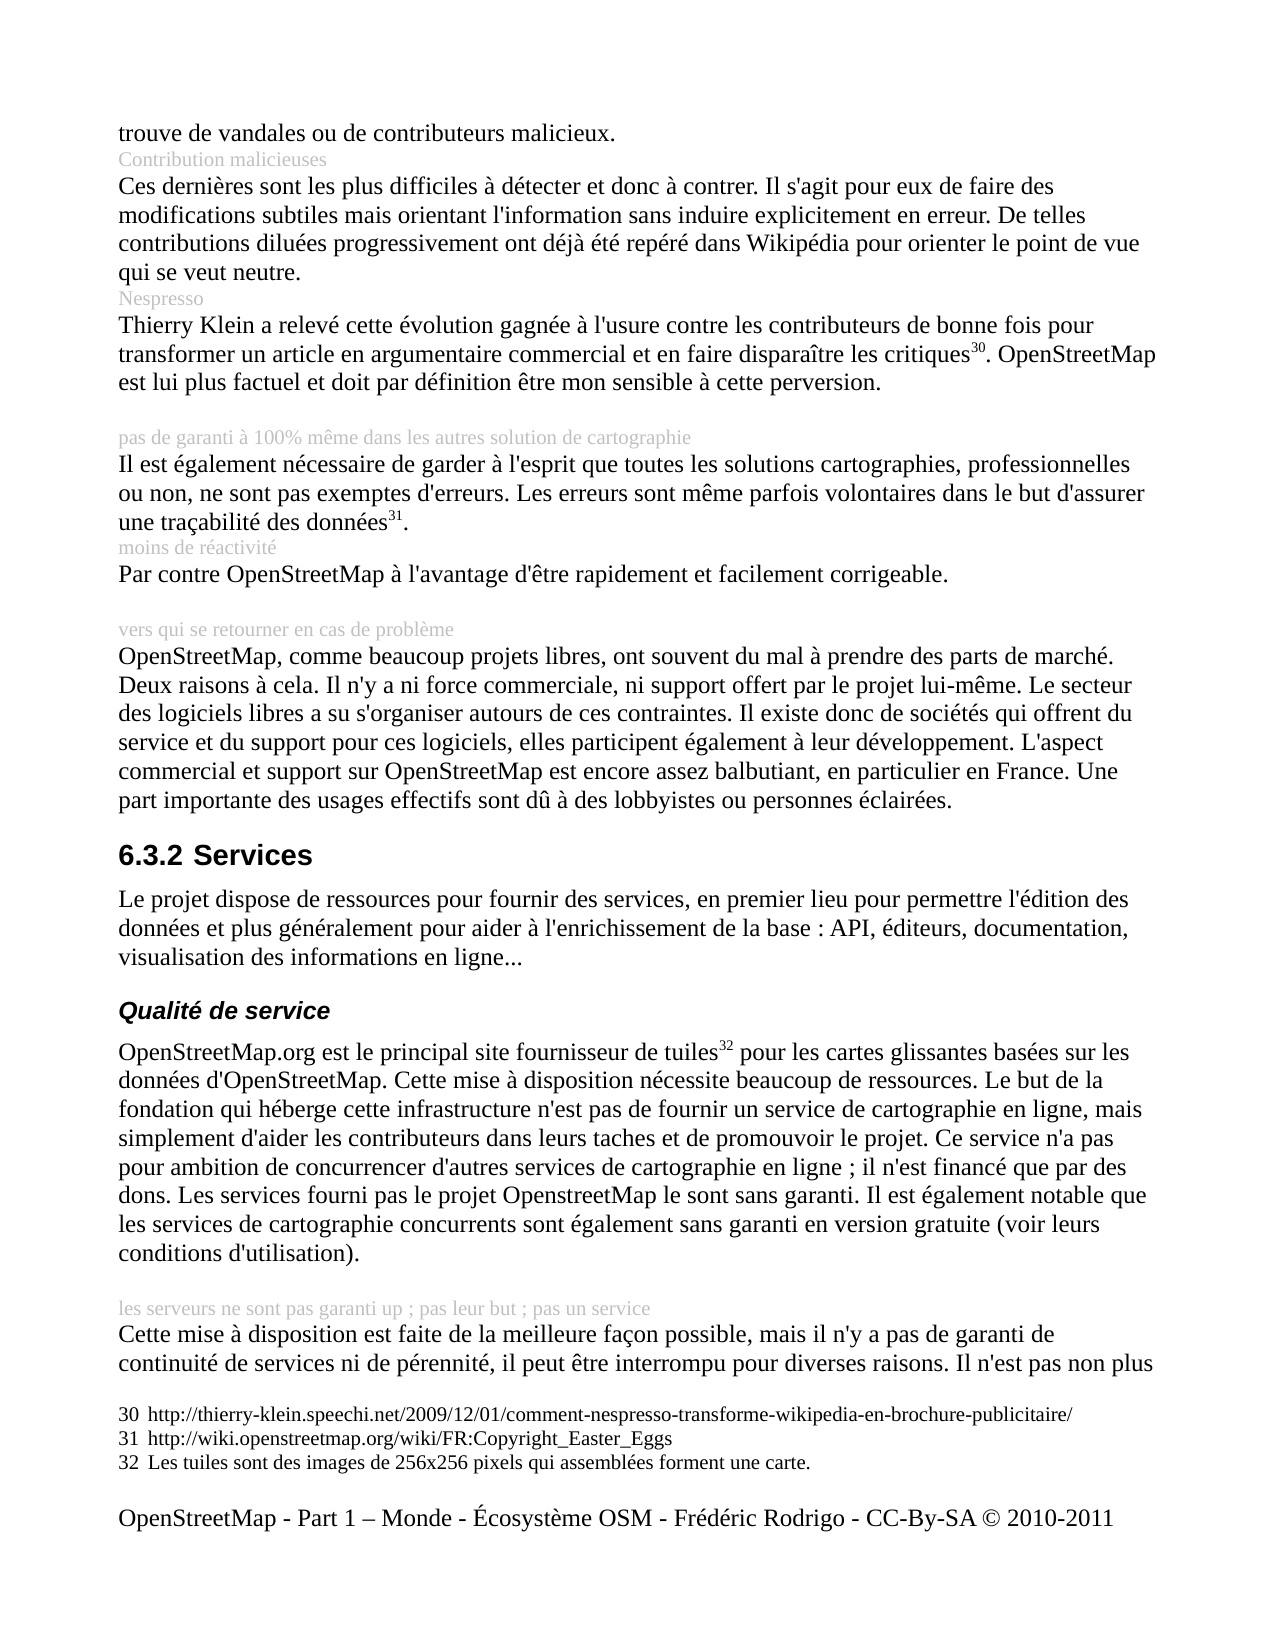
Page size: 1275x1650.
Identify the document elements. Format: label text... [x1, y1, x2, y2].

text moins de réactivité [118, 535, 1157, 559]
text OpenStreetMap.org est le principal site fournisseur de tuiles pour les cartes glissantes basées sur les données d'OpenStreetMap. Cette mise à disposition nécessite beaucoup de ressources. Le but de la fondation qui héberge cette infrastructure n'est pas de fournir un service de cartographie en ligne, mais simplement d'aider les contributeurs dans leurs taches et de promouvoir le projet. Ce service n'a pas pour ambition de concurrencer d'autres services de cartographie en ligne ; il n'est financé que par des dons. Les services fourni pas le projet OpenstreetMap le sont sans garanti. Il est également notable que les services de cartographie concurrents sont également sans garanti en version gratuite (voir leurs conditions d'utilisation). [118, 1037, 1157, 1267]
text Il est également nécessaire de garder à l'esprit que toutes les solutions cartographies, professionnelles ou non, ne sont pas exemptes d'erreurs. Les erreurs sont même parfois volontaires dans le but d'assurer une traçabilité des données. [118, 449, 1157, 535]
text Contribution malicieuses [118, 147, 1157, 171]
text vers qui se retourner en cas de problème [118, 617, 1157, 641]
text les serveurs ne sont pas garanti up ; pas leur but ; pas un service [118, 1296, 1157, 1319]
text Cette mise à disposition est faite de la meilleure façon possible, mais il n'y a pas de garanti de continuité de services ni de pérennité, il peut être interrompu pour diverses raisons. Il n'est pas non plus [118, 1319, 1157, 1377]
text Nespresso [118, 286, 1157, 310]
text trouve de vandales ou de contributeurs malicieux. [118, 118, 1157, 147]
subtitle Services [118, 838, 1157, 872]
text OpenStreetMap, comme beaucoup projets libres, ont souvent du mal à prendre des parts de marché. Deux raisons à cela. Il n'y a ni force commerciale, ni support offert par le projet lui-même. Le secteur des logiciels libres a su s'organiser autours de ces contraintes. Il existe donc de sociétés qui offrent du service et du support pour ces logiciels, elles participent également à leur développement. L'aspect commercial et support sur OpenStreetMap est encore assez balbutiant, en particulier en France. Une part importante des usages effectifs sont dû à des lobbyistes ou personnes éclairées. [118, 641, 1157, 813]
text Les tuiles sont des images de 256x256 pixels qui assemblées forment une carte. [118, 1449, 1157, 1474]
subtitle Qualité de service [118, 996, 1157, 1024]
text Le projet dispose de ressources pour fournir des services, en premier lieu pour permettre l'édition des données et plus généralement pour aider à l'enrichissement de la base : API, éditeurs, documentation, visualisation des informations en ligne... [118, 884, 1157, 971]
text pas de garanti à 100% même dans les autres solution de cartographie [118, 425, 1157, 449]
text Par contre OpenStreetMap à l'avantage d'être rapidement et facilement corrigeable. [118, 559, 1157, 588]
text http://wiki.openstreetmap.org/wiki/FR:Copyright_Easter_Eggs [118, 1426, 1157, 1449]
text Ces dernières sont les plus difficiles à détecter et donc à contrer. Il s'agit pour eux de faire des modifications subtiles mais orientant l'information sans induire explicitement en erreur. De telles contributions diluées progressivement ont déjà été repéré dans Wikipédia pour orienter le point de vue qui se veut neutre. [118, 171, 1157, 286]
text Thierry Klein a relevé cette évolution gagnée à l'usure contre les contributeurs de bonne fois pour transformer un article en argumentaire commercial et en faire disparaître les critiques. OpenStreetMap est lui plus factuel et doit par définition être mon sensible à cette perversion. [118, 310, 1157, 396]
text http://thierry-klein.speechi.net/2009/12/01/comment-nespresso-transforme-wikipedia-en-brochure-publicitaire/ [118, 1401, 1157, 1426]
